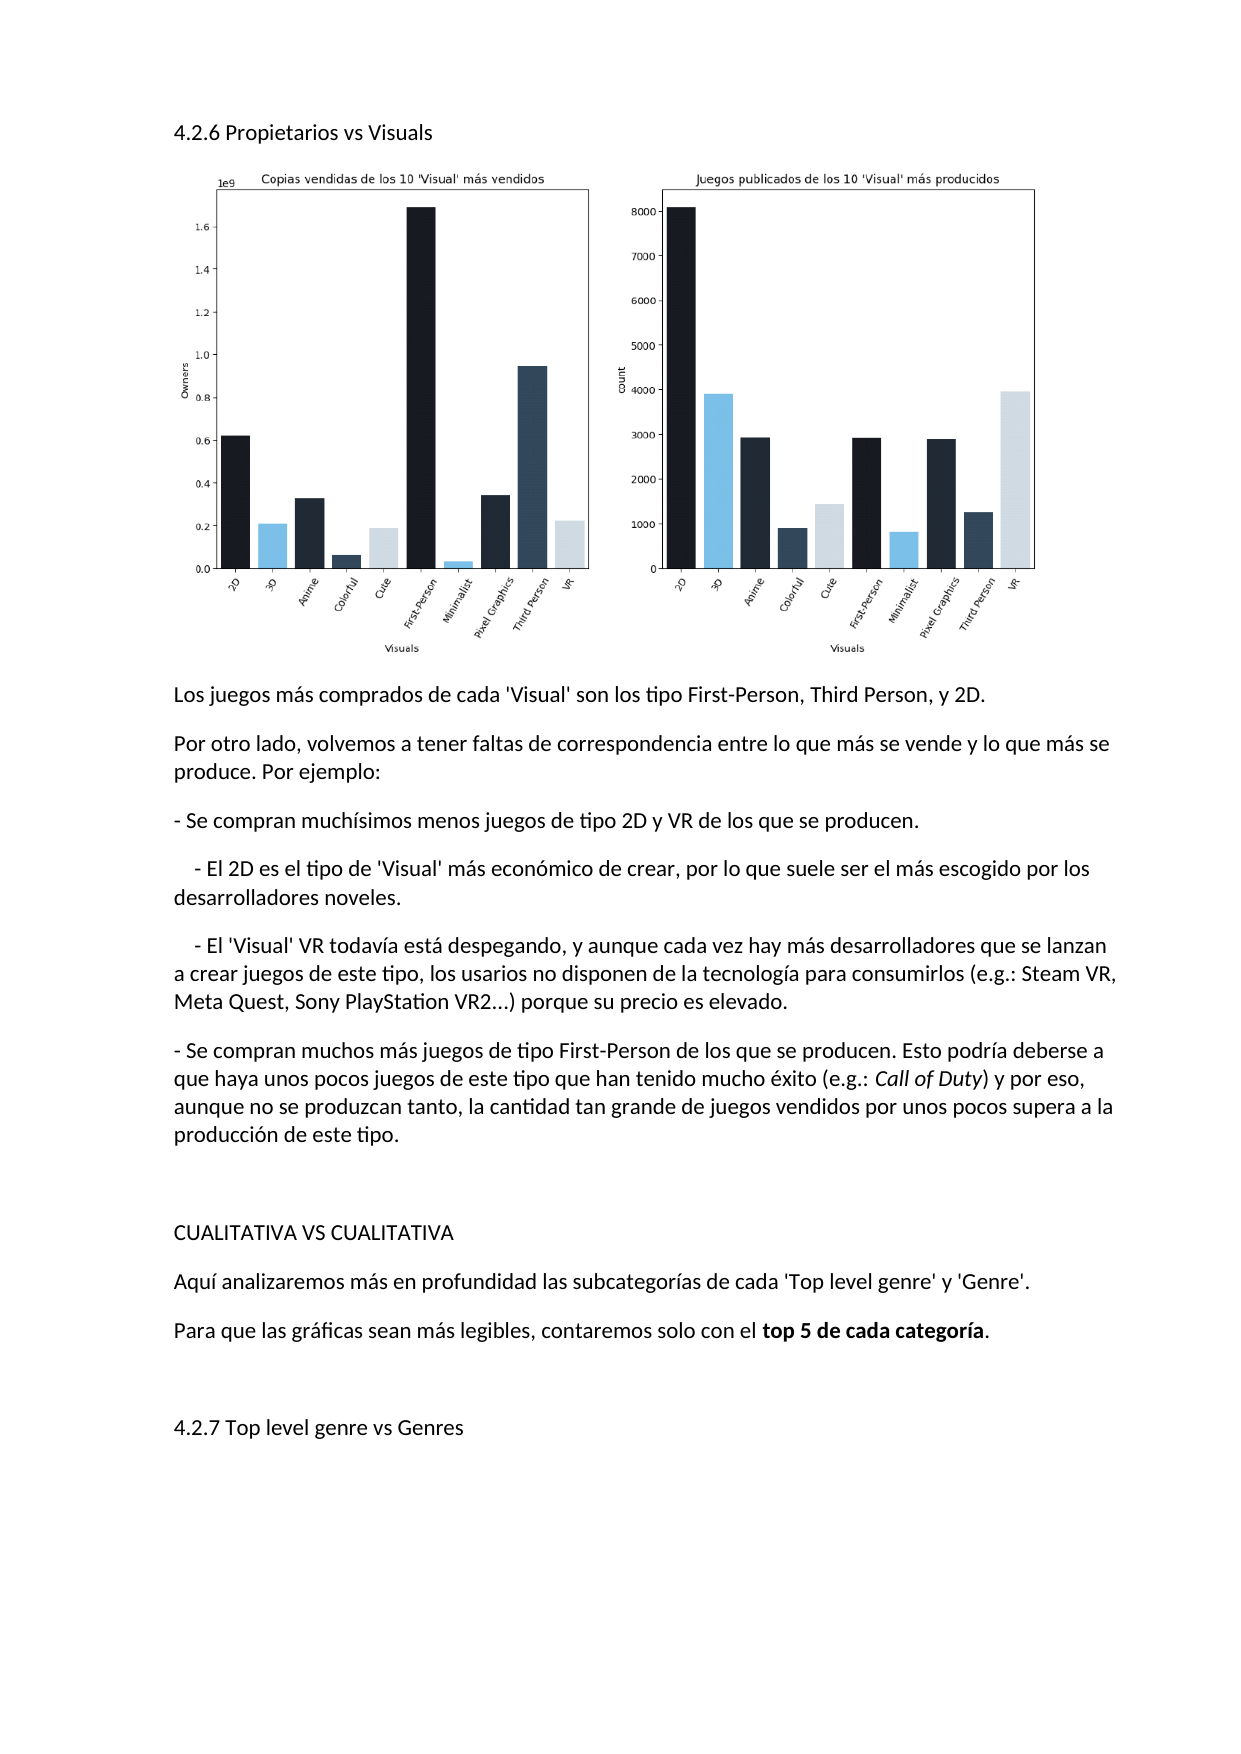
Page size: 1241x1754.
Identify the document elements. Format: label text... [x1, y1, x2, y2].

text - Se compran muchísimos menos juegos de tipo 2D y VR de los que se producen. [174, 806, 1122, 834]
text 4.2.7 Top level genre vs Genres [174, 1413, 1122, 1442]
text 4.2.6 Propietarios vs Visuals [174, 118, 1122, 146]
text Aquí analizaremos más en profundidad las subcategorías de cada 'Top level genre' y 'Genre'. [174, 1267, 1122, 1295]
text - El 'Visual' VR todavía está despegando, y aunque cada vez hay más desarrolladores que se lanzan a crear juegos de este tipo, los usarios no disponen de la tecnología para consumirlos (e.g.: Steam VR, Meta Quest, Sony PlayStation VR2...) porque su precio es elevado. [174, 931, 1122, 1016]
text Por otro lado, volvemos a tener faltas de correspondencia entre lo que más se vende y lo que más se produce. Por ejemplo: [174, 729, 1122, 785]
text Para que las gráficas sean más legibles, contaremos solo con el top 5 de cada categoría. [174, 1316, 1122, 1344]
text - El 2D es el tipo de 'Visual' más económico de crear, por lo que suele ser el más escogido por los desarrolladores noveles. [174, 854, 1122, 911]
text CUALITATIVA VS CUALITATIVA [174, 1218, 1122, 1246]
text Los juegos más comprados de cada 'Visual' son los tipo First-Person, Third Person, y 2D. [174, 680, 1122, 708]
text - Se compran muchos más juegos de tipo First-Person de los que se producen. Esto podría deberse a que haya unos pocos juegos de este tipo que han tenido mucho éxito (e.g.: Call of Duty) y por eso, aunque no se produzcan tanto, la cantidad tan grande de juegos vendidos por unos pocos supera a la producción de este tipo. [174, 1036, 1122, 1148]
